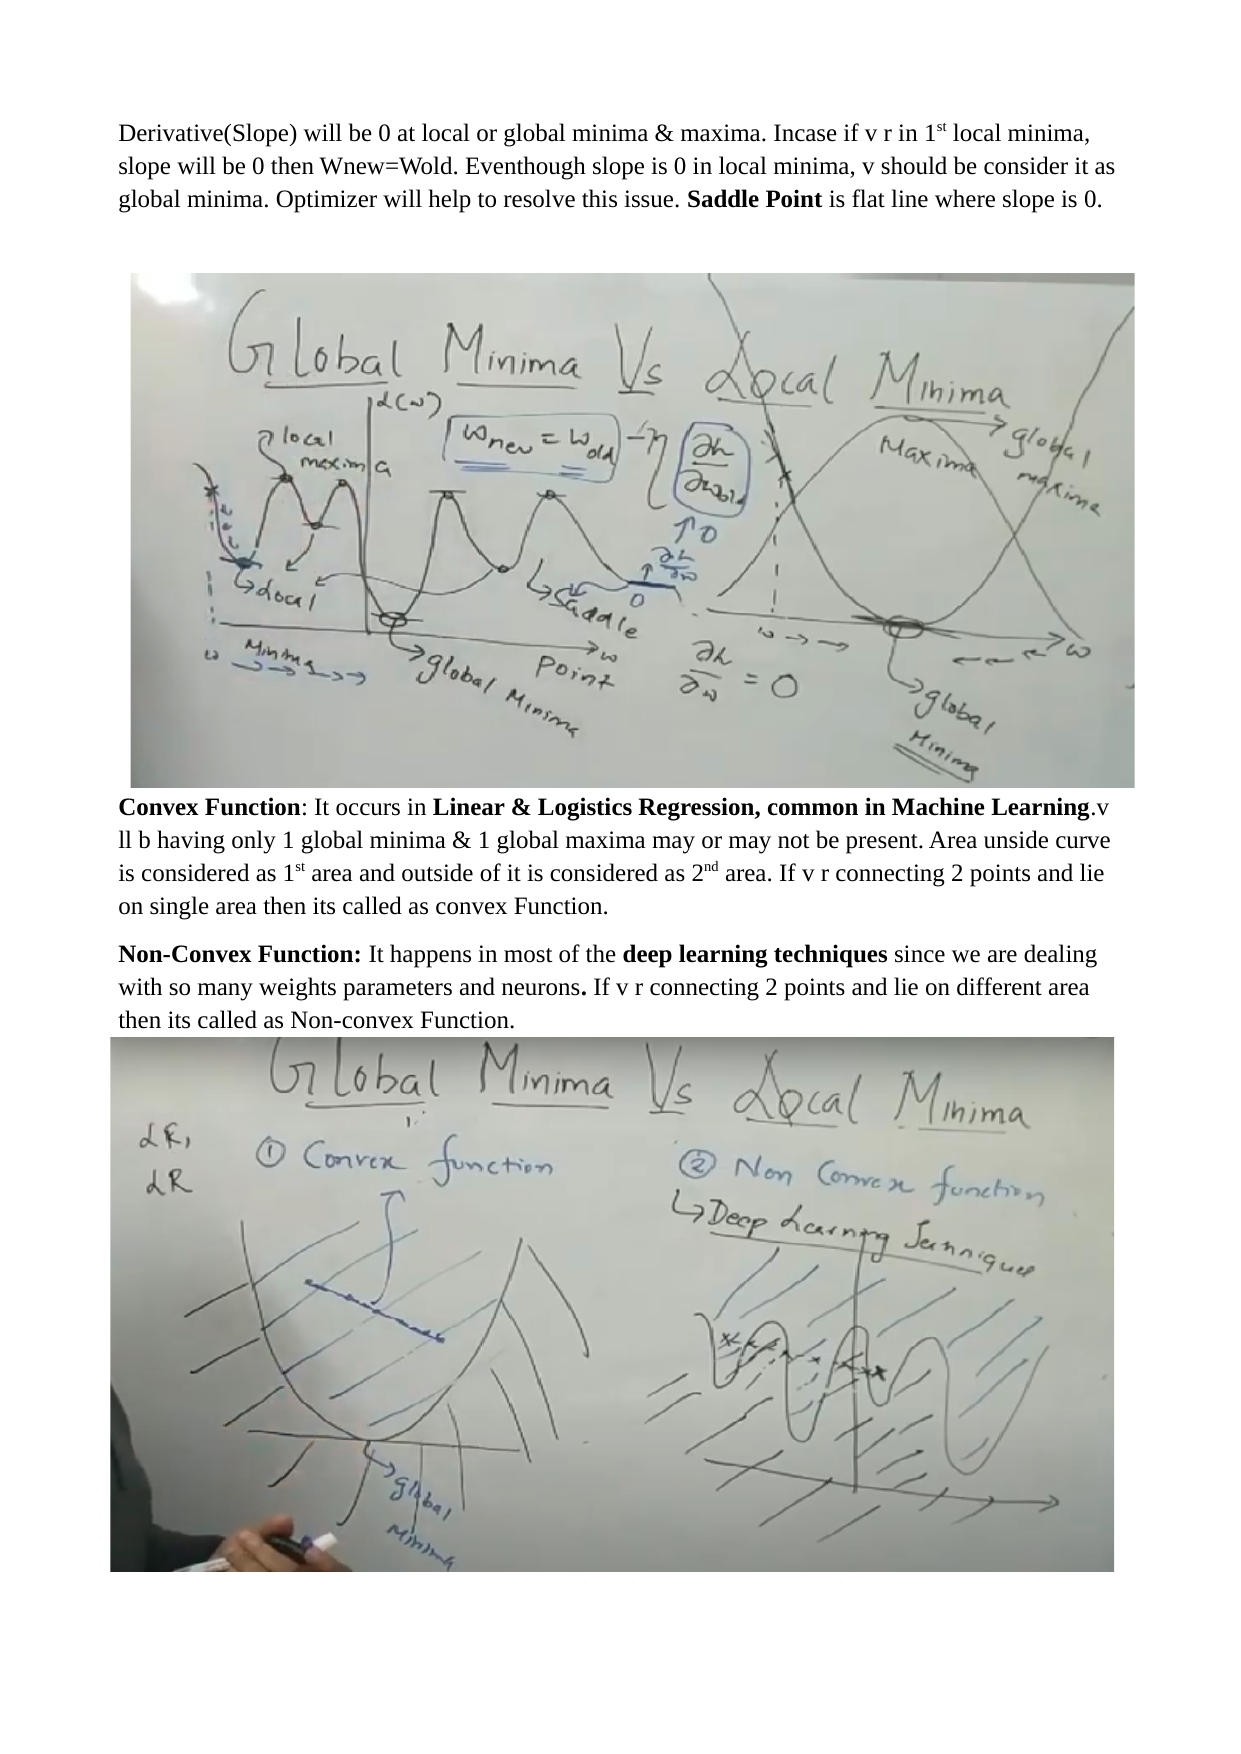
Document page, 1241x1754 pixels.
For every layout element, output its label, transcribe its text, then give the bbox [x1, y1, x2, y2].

picture [110, 1037, 1115, 1572]
text Non-Convex Function: It happens in most of the deep learning techniques since we are dealing with so many weights parameters and neurons. If v r connecting 2 points and lie on different area then its called as Non-convex Function. [118, 939, 1122, 1034]
text Derivative(Slope) will be 0 at local or global minima & maxima. Incase if v r in 1st local minima, slope will be 0 then Wnew=Wold. Eventhough slope is 0 in local minima, v should be consider it as global minima. Optimizer will help to resolve this issue. Saddle Point is flat line where slope is 0. [118, 118, 1122, 213]
text Convex Function: It occurs in Linear & Logistics Regression, common in Machine Learning.v ll b having only 1 global minima & 1 global maxima may or may not be present. Area unside curve is considered as 1st area and outside of it is considered as 2nd area. If v r connecting 2 points and lie on single area then its called as convex Function. [118, 279, 1122, 920]
picture [130, 273, 1135, 788]
